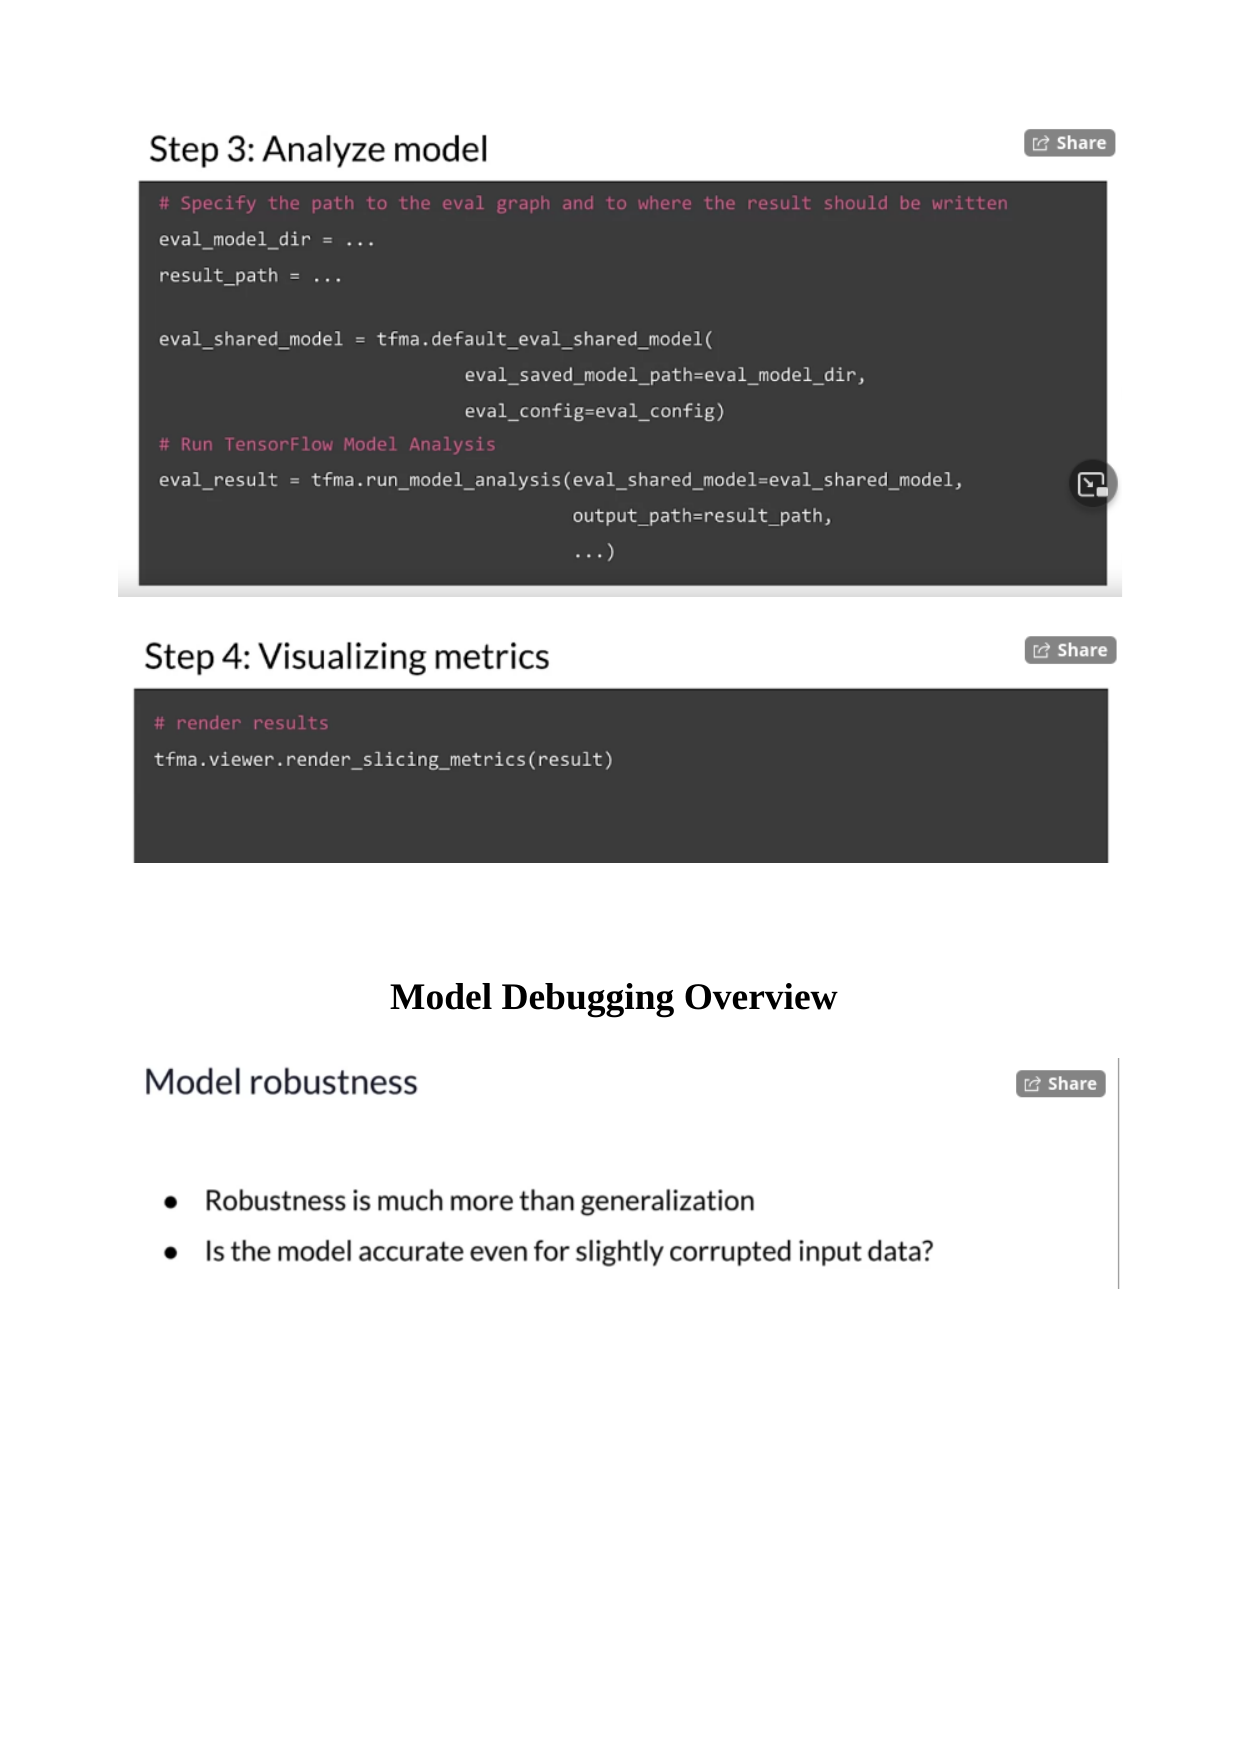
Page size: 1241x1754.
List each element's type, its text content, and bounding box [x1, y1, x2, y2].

picture [118, 625, 1123, 863]
picture [118, 1058, 1123, 1289]
subtitle Model Debugging Overview [118, 974, 1122, 1017]
picture [118, 118, 1123, 597]
